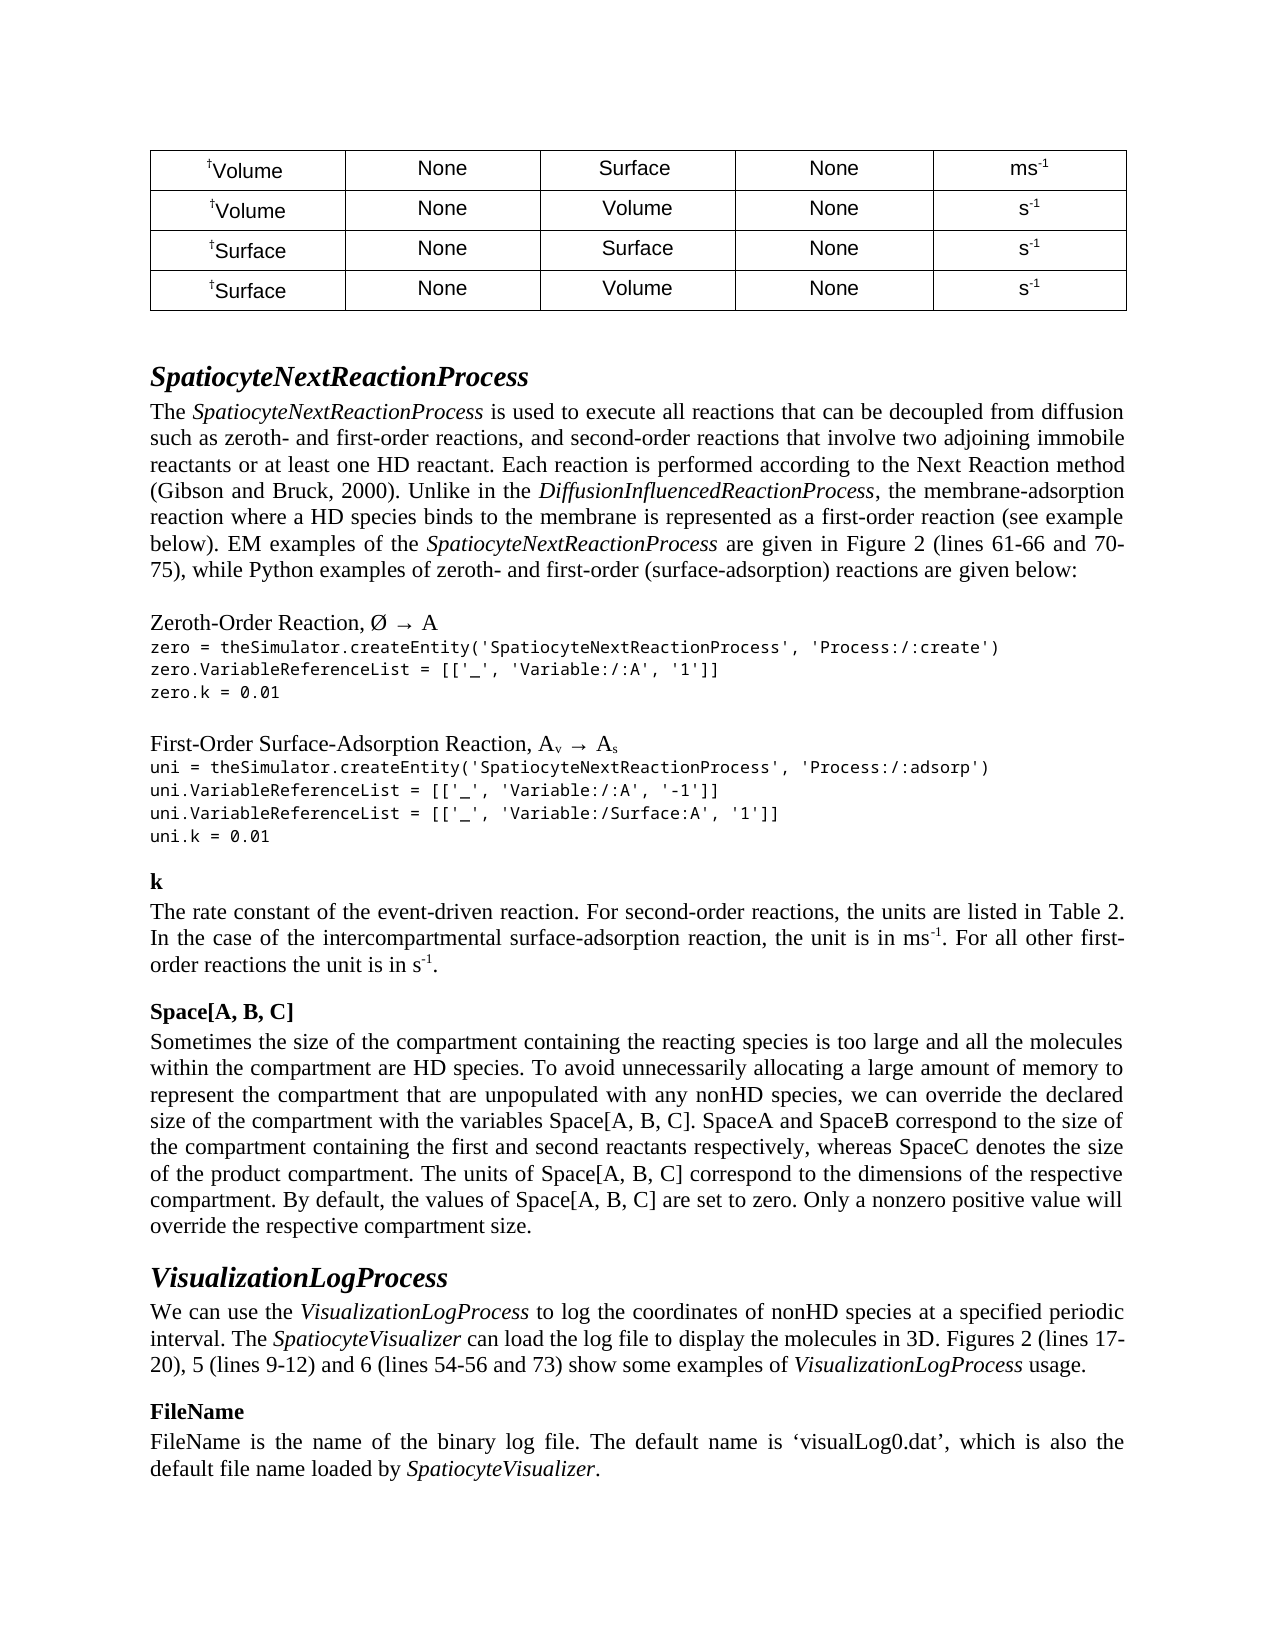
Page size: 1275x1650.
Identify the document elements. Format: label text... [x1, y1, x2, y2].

table_cell None [346, 271, 540, 310]
text FileName is the name of the binary log file. The default name is ‘visualLog0.dat’, which is also the default file name loaded by SpatiocyteVisualizer. [150, 1428, 1125, 1481]
table_cell s-1 [934, 191, 1126, 230]
text zero.VariableReferenceList = [['_', 'Variable:/:A', '1']] [150, 658, 1125, 681]
text Sometimes the size of the compartment containing the reacting species is too large and all the molecules within the compartment are HD species. To avoid unnecessarily allocating a large amount of memory to represent the compartment that are unpopulated with any nonHD species, we can override the declared size of the compartment with the variables Space[A, B, C]. SpaceA and SpaceB correspond to the size of the compartment containing the first and second reactants respectively, whereas SpaceC denotes the size of the product compartment. The units of Space[A, B, C] correspond to the dimensions of the respective compartment. By default, the values of Space[A, B, C] are set to zero. Only a nonzero positive value will override the respective compartment size. [150, 1028, 1125, 1239]
table_cell s-1 [934, 231, 1126, 270]
table_cell None [346, 151, 540, 190]
table_cell None [736, 151, 933, 190]
text zero.k = 0.01 [150, 681, 1125, 703]
subtitle FileName [150, 1398, 1125, 1424]
text First-Order Surface-Adsorption Reaction, Av → As [150, 730, 1125, 756]
subtitle k [150, 868, 1125, 894]
text Zeroth-Order Reaction, Ø → A [150, 609, 1125, 635]
table_cell Volume [541, 271, 735, 310]
table_cell None [736, 191, 933, 230]
table_cell Volume [541, 191, 735, 230]
text uni.VariableReferenceList = [['_', 'Variable:/:A', '-1']] [150, 779, 1125, 801]
subtitle SpatiocyteNextReactionProcess [150, 359, 1125, 393]
table_cell †Surface [151, 271, 345, 310]
text We can use the VisualizationLogProcess to log the coordinates of nonHD species at a specified periodic interval. The SpatiocyteVisualizer can load the log file to display the molecules in 3D. Figures 2 (lines 17-20), 5 (lines 9-12) and 6 (lines 54-56 and 73) show some examples of VisualizationLogProcess usage. [150, 1298, 1125, 1377]
table_cell Surface [541, 231, 735, 270]
table_cell None [346, 231, 540, 270]
text uni.VariableReferenceList = [['_', 'Variable:/Surface:A', '1']] [150, 801, 1125, 824]
subtitle VisualizationLogProcess [150, 1260, 1125, 1293]
table_cell Surface [541, 151, 735, 190]
table_cell None [736, 271, 933, 310]
table_cell †Surface [151, 231, 345, 270]
table_cell †Volume [151, 191, 345, 230]
text uni.k = 0.01 [150, 824, 1125, 847]
text The SpatiocyteNextReactionProcess is used to execute all reactions that can be decoupled from diffusion such as zeroth- and first-order reactions, and second-order reactions that involve two adjoining immobile reactants or at least one HD reactant. Each reaction is performed according to the Next Reaction method (Gibson and Bruck, 2000). Unlike in the DiffusionInfluencedReactionProcess, the membrane-adsorption reaction where a HD species binds to the membrane is represented as a first-order reaction (see example below). EM examples of the SpatiocyteNextReactionProcess are given in Figure 2 (lines 61-66 and 70-75), while Python examples of zeroth- and first-order (surface-adsorption) reactions are given below: [150, 398, 1125, 582]
table_cell †Volume [151, 151, 345, 190]
table_cell None [736, 231, 933, 270]
subtitle Space[A, B, C] [150, 998, 1125, 1024]
text uni = theSimulator.createEntity('SpatiocyteNextReactionProcess', 'Process:/:adsorp') [150, 756, 1125, 779]
table_cell ms-1 [934, 151, 1126, 190]
table_cell s-1 [934, 271, 1126, 310]
text The rate constant of the event-driven reaction. For second-order reactions, the units are listed in Table 2. In the case of the intercompartmental surface-adsorption reaction, the unit is in ms-1. For all other first-order reactions the unit is in s-1. [150, 898, 1125, 977]
text zero = theSimulator.createEntity('SpatiocyteNextReactionProcess', 'Process:/:create') [150, 635, 1125, 658]
table_cell None [346, 191, 540, 230]
